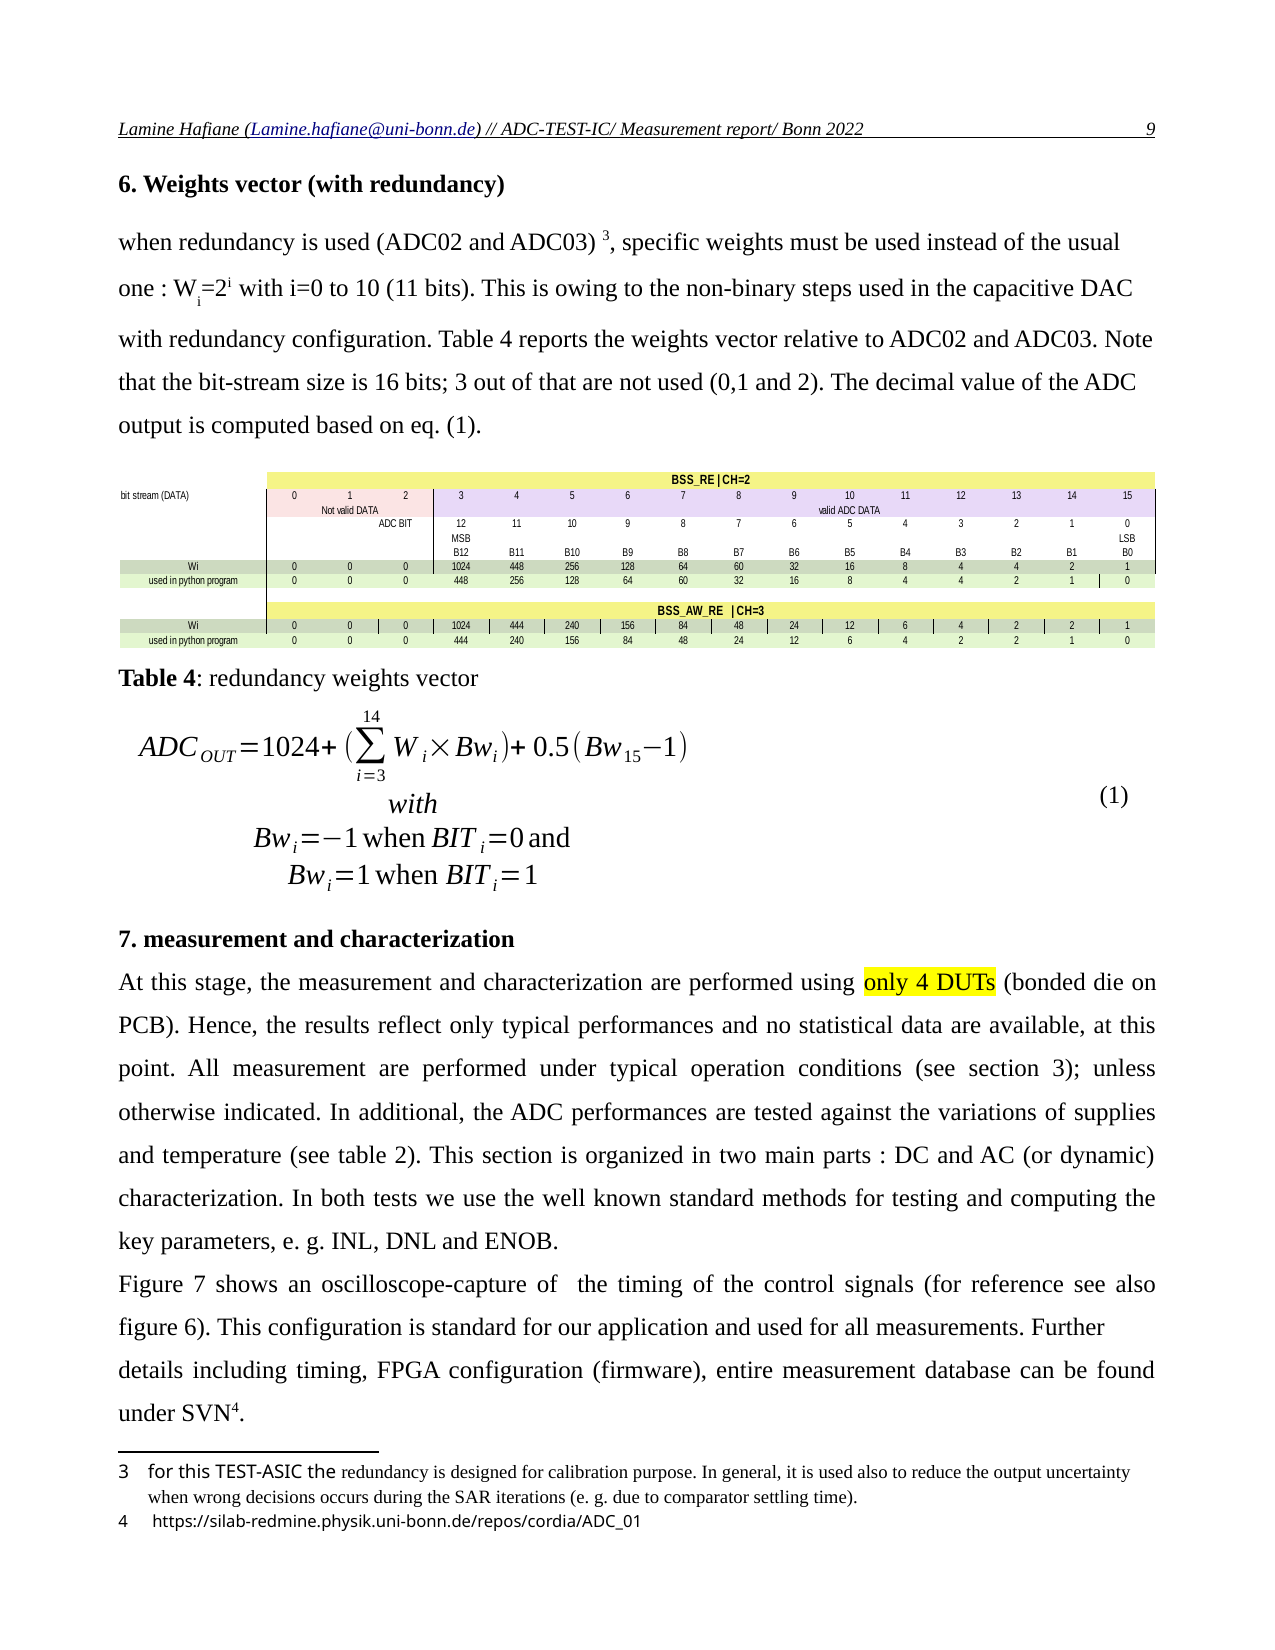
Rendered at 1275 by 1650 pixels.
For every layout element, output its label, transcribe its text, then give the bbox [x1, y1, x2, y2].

text when redundancy is used (ADC02 and ADC03) , specific weights must be used instead of the usual one : Wi=2i with i=0 to 10 (11 bits). This is owing to the non-binary steps used in the capacitive DAC with redundancy configuration. Table 4 reports the weights vector relative to ADC02 and ADC03. Note that the bit-stream size is 16 bits; 3 out of that are not used (0,1 and 2). The decimal value of the ADC output is computed based on eq. (1). [118, 227, 1157, 439]
text 6. Weights vector (with redundancy) [118, 169, 1157, 198]
text details including timing, FPGA configuration (firmware), entire measurement database can be found under SVN. [118, 1355, 1157, 1427]
text for this TEST-ASIC the redundancy is designed for calibration purpose. In general, it is used also to reduce the output uncertainty when wrong decisions occurs during the SAR iterations (e. g. due to comparator settling time). [118, 1458, 1157, 1509]
text (1) [118, 707, 1157, 895]
text 7. measurement and characterization [118, 924, 1157, 953]
text Figure 7 shows an oscilloscope-capture of the timing of the control signals (for reference see also figure 6). This configuration is standard for our application and used for all measurements. Further [118, 1269, 1157, 1341]
text At this stage, the measurement and characterization are performed using only 4 DUTs (bonded die on PCB). Hence, the results reflect only typical performances and no statistical data are available, at this point. All measurement are performed under typical operation conditions (see section 3); unless otherwise indicated. In additional, the ADC performances are tested against the variations of supplies and temperature (see table 2). This section is organized in two main parts : DC and AC (or dynamic) characterization. In both tests we use the well known standard methods for testing and computing the key parameters, e. g. INL, DNL and ENOB. [118, 967, 1157, 1255]
text https://silab-redmine.physik.uni-bonn.de/repos/cordia/ADC_01 [118, 1509, 1157, 1532]
text Table 4: redundancy weights vector [118, 453, 1157, 692]
